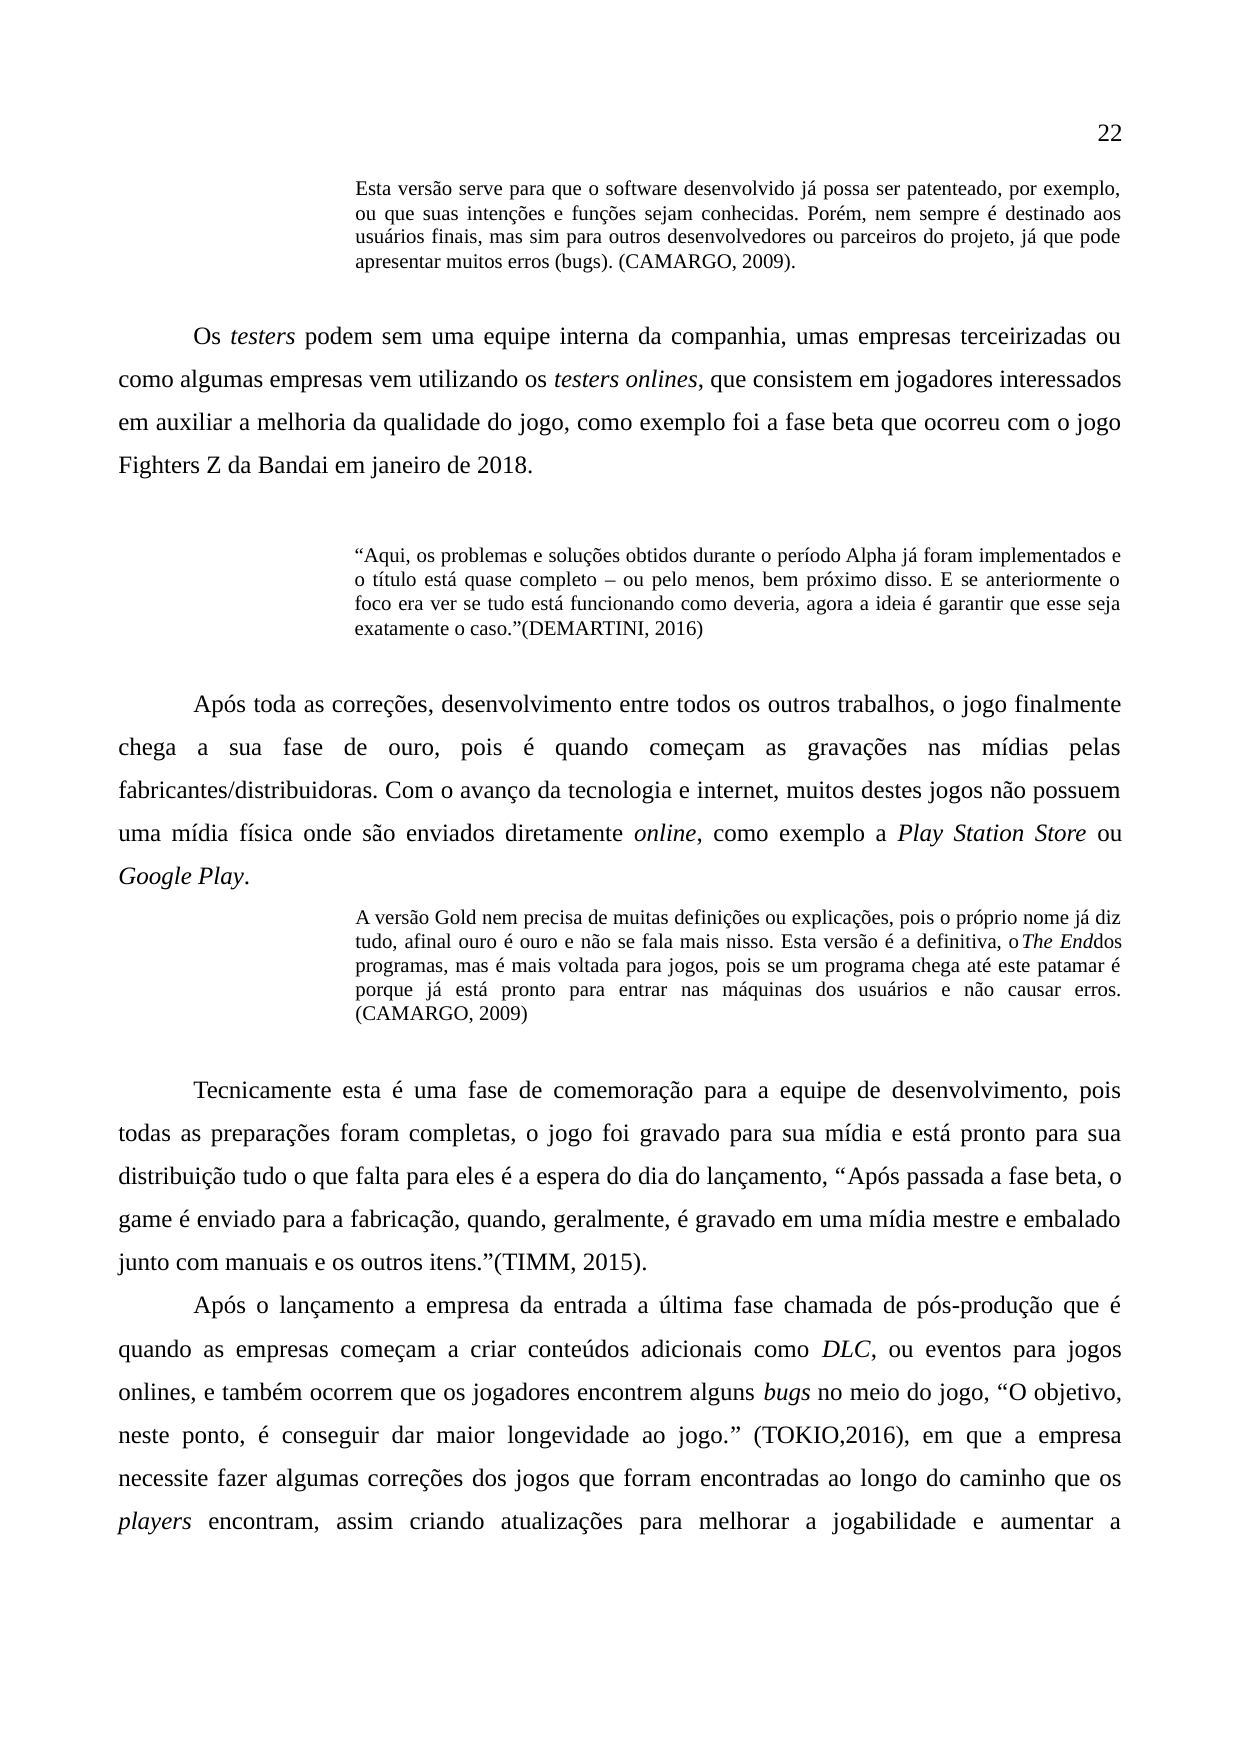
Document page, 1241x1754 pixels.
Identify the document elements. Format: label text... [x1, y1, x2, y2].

text Os testers podem sem uma equipe interna da companhia, umas empresas terceirizadas ou como algumas empresas vem utilizando os testers onlines, que consistem em jogadores interessados em auxiliar a melhoria da qualidade do jogo, como exemplo foi a fase beta que ocorreu com o jogo Fighters Z da Bandai em janeiro de 2018. [118, 321, 1122, 479]
text A versão Gold nem precisa de muitas definições ou explicações, pois o próprio nome já diz tudo, afinal ouro é ouro e não se fala mais nisso. Esta versão é a definitiva, oThe Enddos programas, mas é mais voltada para jogos, pois se um programa chega até este patamar é porque já está pronto para entrar nas máquinas dos usuários e não causar erros. (CAMARGO, 2009) [355, 904, 1122, 1025]
text Após toda as correções, desenvolvimento entre todos os outros trabalhos, o jogo finalmente chega a sua fase de ouro, pois é quando começam as gravações nas mídias pelas fabricantes/distribuidoras. Com o avanço da tecnologia e internet, muitos destes jogos não possuem uma mídia física onde são enviados diretamente online, como exemplo a Play Station Store ou Google Play. [118, 689, 1122, 890]
text Após o lançamento a empresa da entrada a última fase chamada de pós-produção que é quando as empresas começam a criar conteúdos adicionais como DLC, ou eventos para jogos onlines, e também ocorrem que os jogadores encontrem alguns bugs no meio do jogo, “O objetivo, neste ponto, é conseguir dar maior longevidade ao jogo.” (TOKIO,2016), em que a empresa necessite fazer algumas correções dos jogos que forram encontradas ao longo do caminho que os players encontram, assim criando atualizações para melhorar a jogabilidade e aumentar a [118, 1291, 1122, 1535]
text Esta versão serve para que o software desenvolvido já possa ser patenteado, por exemplo, ou que suas intenções e funções sejam conhecidas. Porém, nem sempre é destinado aos usuários finais, mas sim para outros desenvolvedores ou parceiros do projeto, já que pode apresentar muitos erros (bugs). (CAMARGO, 2009). [355, 176, 1122, 273]
text “Aqui, os problemas e soluções obtidos durante o período Alpha já foram implementados e o título está quase completo – ou pelo menos, bem próximo disso. E se anteriormente o foco era ver se tudo está funcionando como deveria, agora a ideia é garantir que esse seja exatamente o caso.”(Demartini, 2016) [354, 543, 1122, 639]
text Tecnicamente esta é uma fase de comemoração para a equipe de desenvolvimento, pois todas as preparações foram completas, o jogo foi gravado para sua mídia e está pronto para sua distribuição tudo o que falta para eles é a espera do dia do lançamento, “Após passada a fase beta, o game é enviado para a fabricação, quando, geralmente, é gravado em uma mídia mestre e embalado junto com manuais e os outros itens.”(Timm, 2015). [118, 1075, 1122, 1276]
